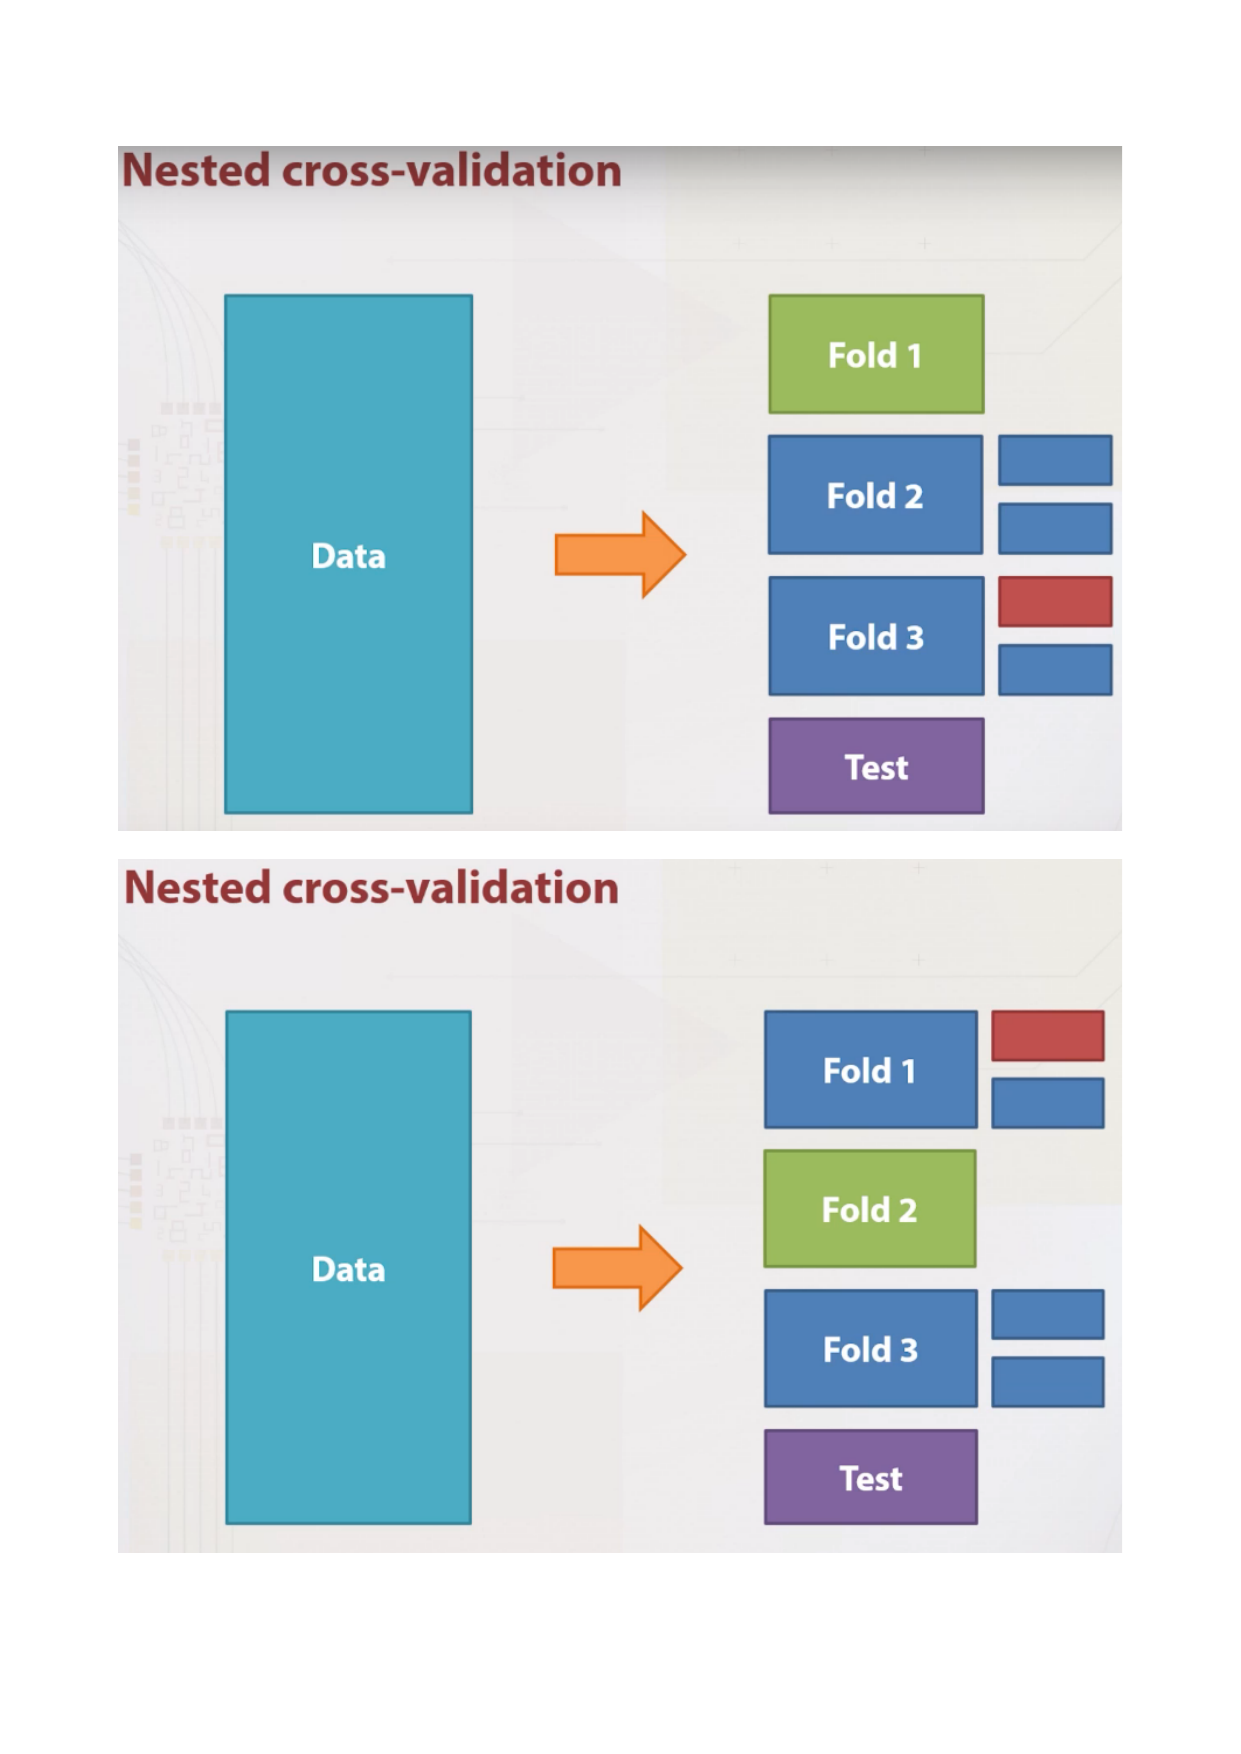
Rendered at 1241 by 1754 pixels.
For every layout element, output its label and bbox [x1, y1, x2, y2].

picture [118, 859, 1123, 1553]
picture [118, 146, 1123, 831]
